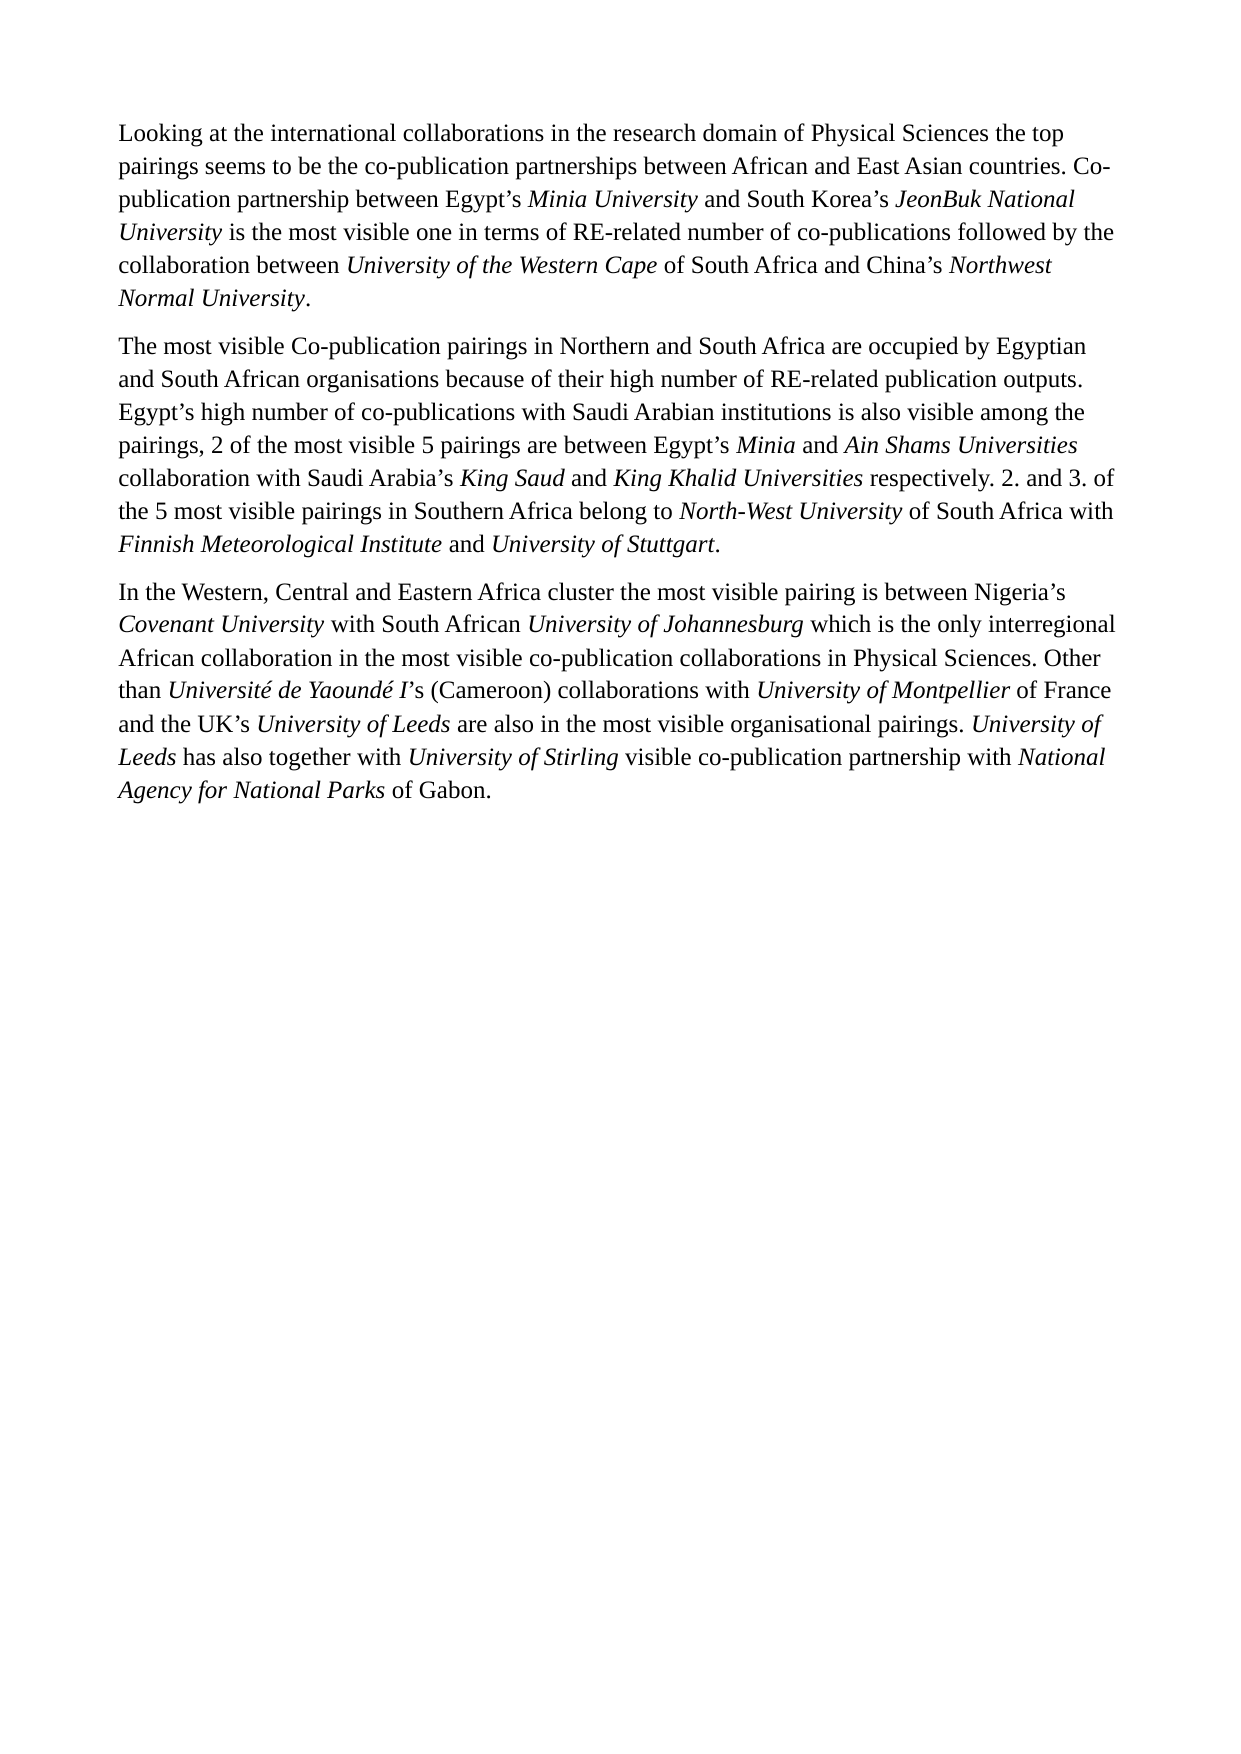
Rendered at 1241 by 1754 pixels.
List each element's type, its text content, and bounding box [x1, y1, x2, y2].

text The most visible Co-publication pairings in Northern and South Africa are occupied by Egyptian and South African organisations because of their high number of RE-related publication outputs. Egypt’s high number of co-publications with Saudi Arabian institutions is also visible among the pairings, 2 of the most visible 5 pairings are between Egypt’s Minia and Ain Shams Universities collaboration with Saudi Arabia’s King Saud and King Khalid Universities respectively. 2. and 3. of the 5 most visible pairings in Southern Africa belong to North-West University of South Africa with Finnish Meteorological Institute and University of Stuttgart. [118, 331, 1122, 558]
text Looking at the international collaborations in the research domain of Physical Sciences the top pairings seems to be the co-publication partnerships between African and East Asian countries. Co-publication partnership between Egypt’s Minia University and South Korea’s JeonBuk National University is the most visible one in terms of RE-related number of co-publications followed by the collaboration between University of the Western Cape of South Africa and China’s Northwest Normal University. [118, 118, 1122, 312]
text In the Western, Central and Eastern Africa cluster the most visible pairing is between Nigeria’s Covenant University with South African University of Johannesburg which is the only interregional African collaboration in the most visible co-publication collaborations in Physical Sciences. Other than Université de Yaoundé I’s (Cameroon) collaborations with University of Montpellier of France and the UK’s University of Leeds are also in the most visible organisational pairings. University of Leeds has also together with University of Stirling visible co-publication partnership with National Agency for National Parks of Gabon. [118, 577, 1122, 803]
